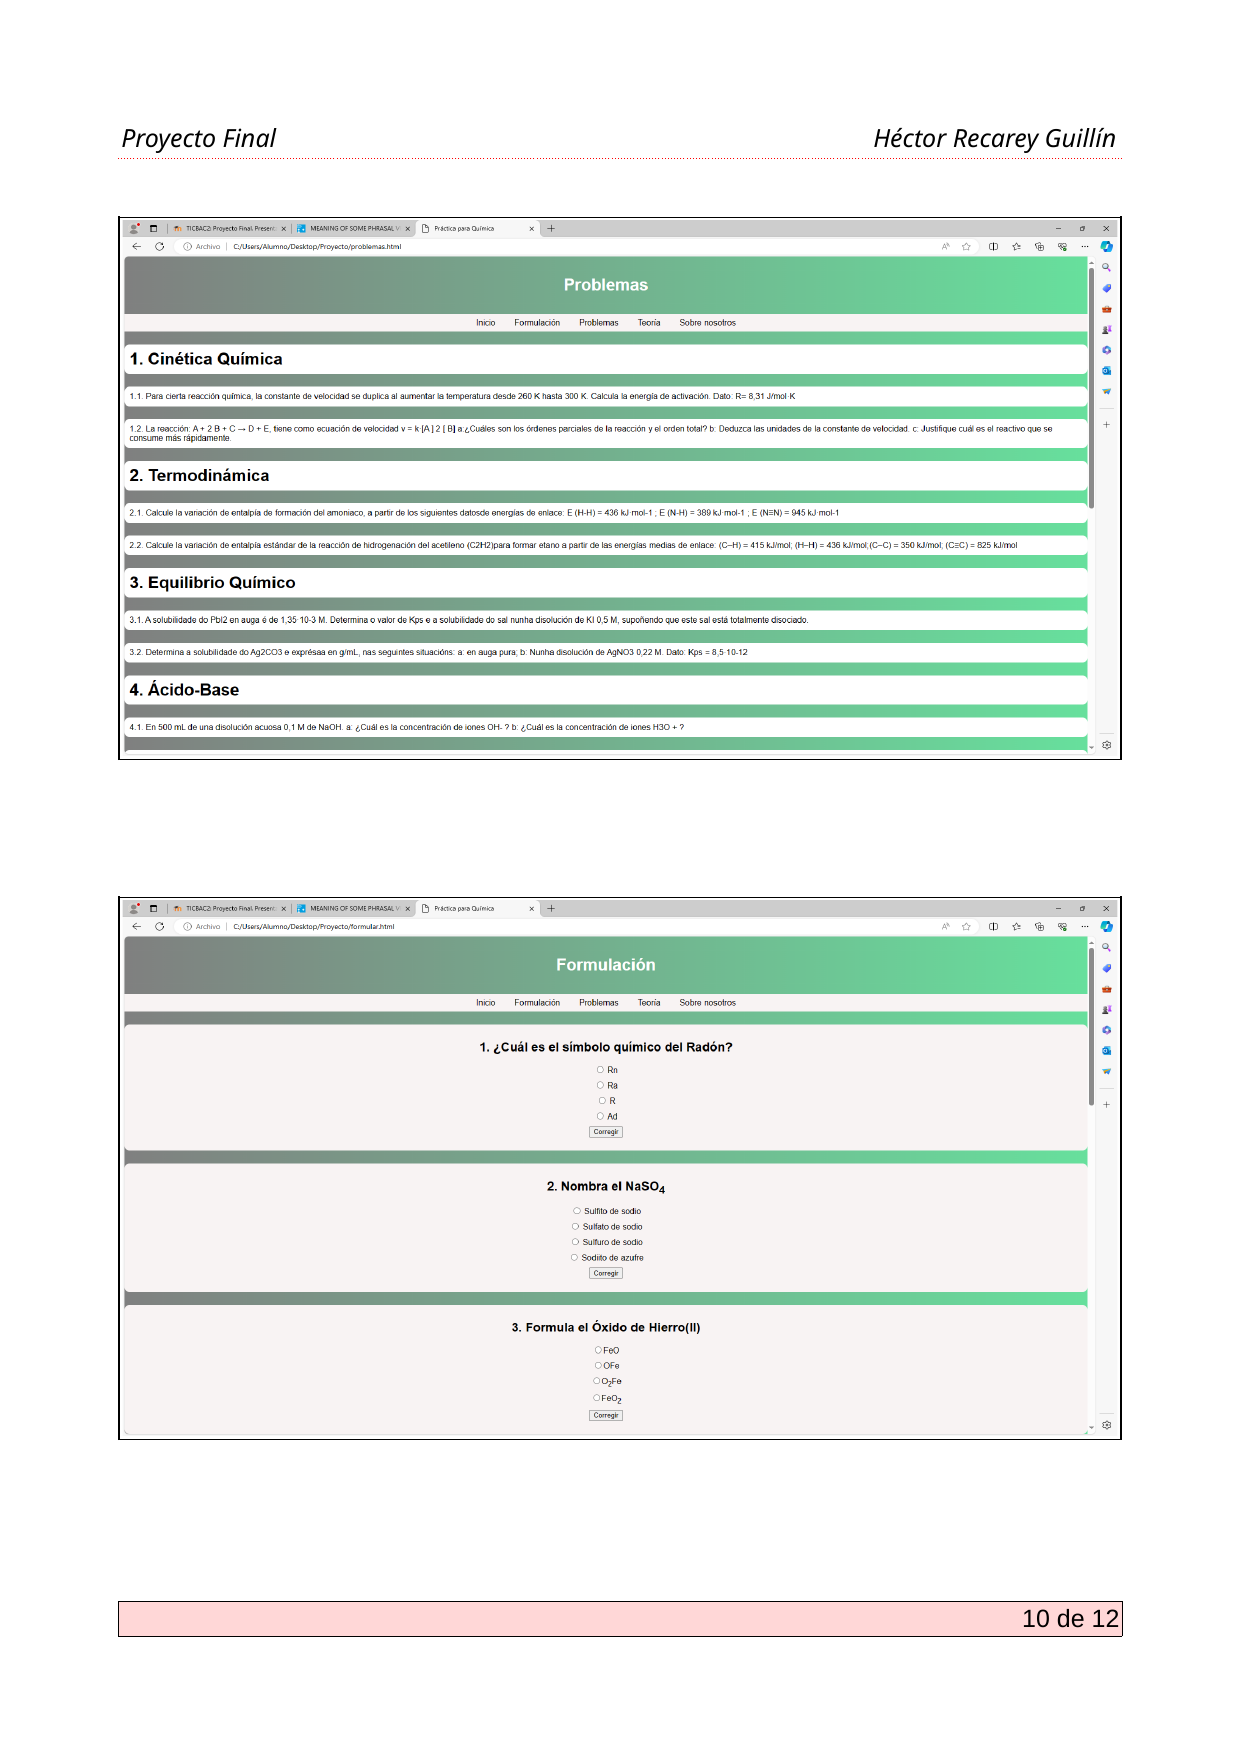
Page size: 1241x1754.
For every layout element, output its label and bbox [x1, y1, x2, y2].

picture [122, 900, 1118, 1436]
picture [122, 220, 1118, 756]
